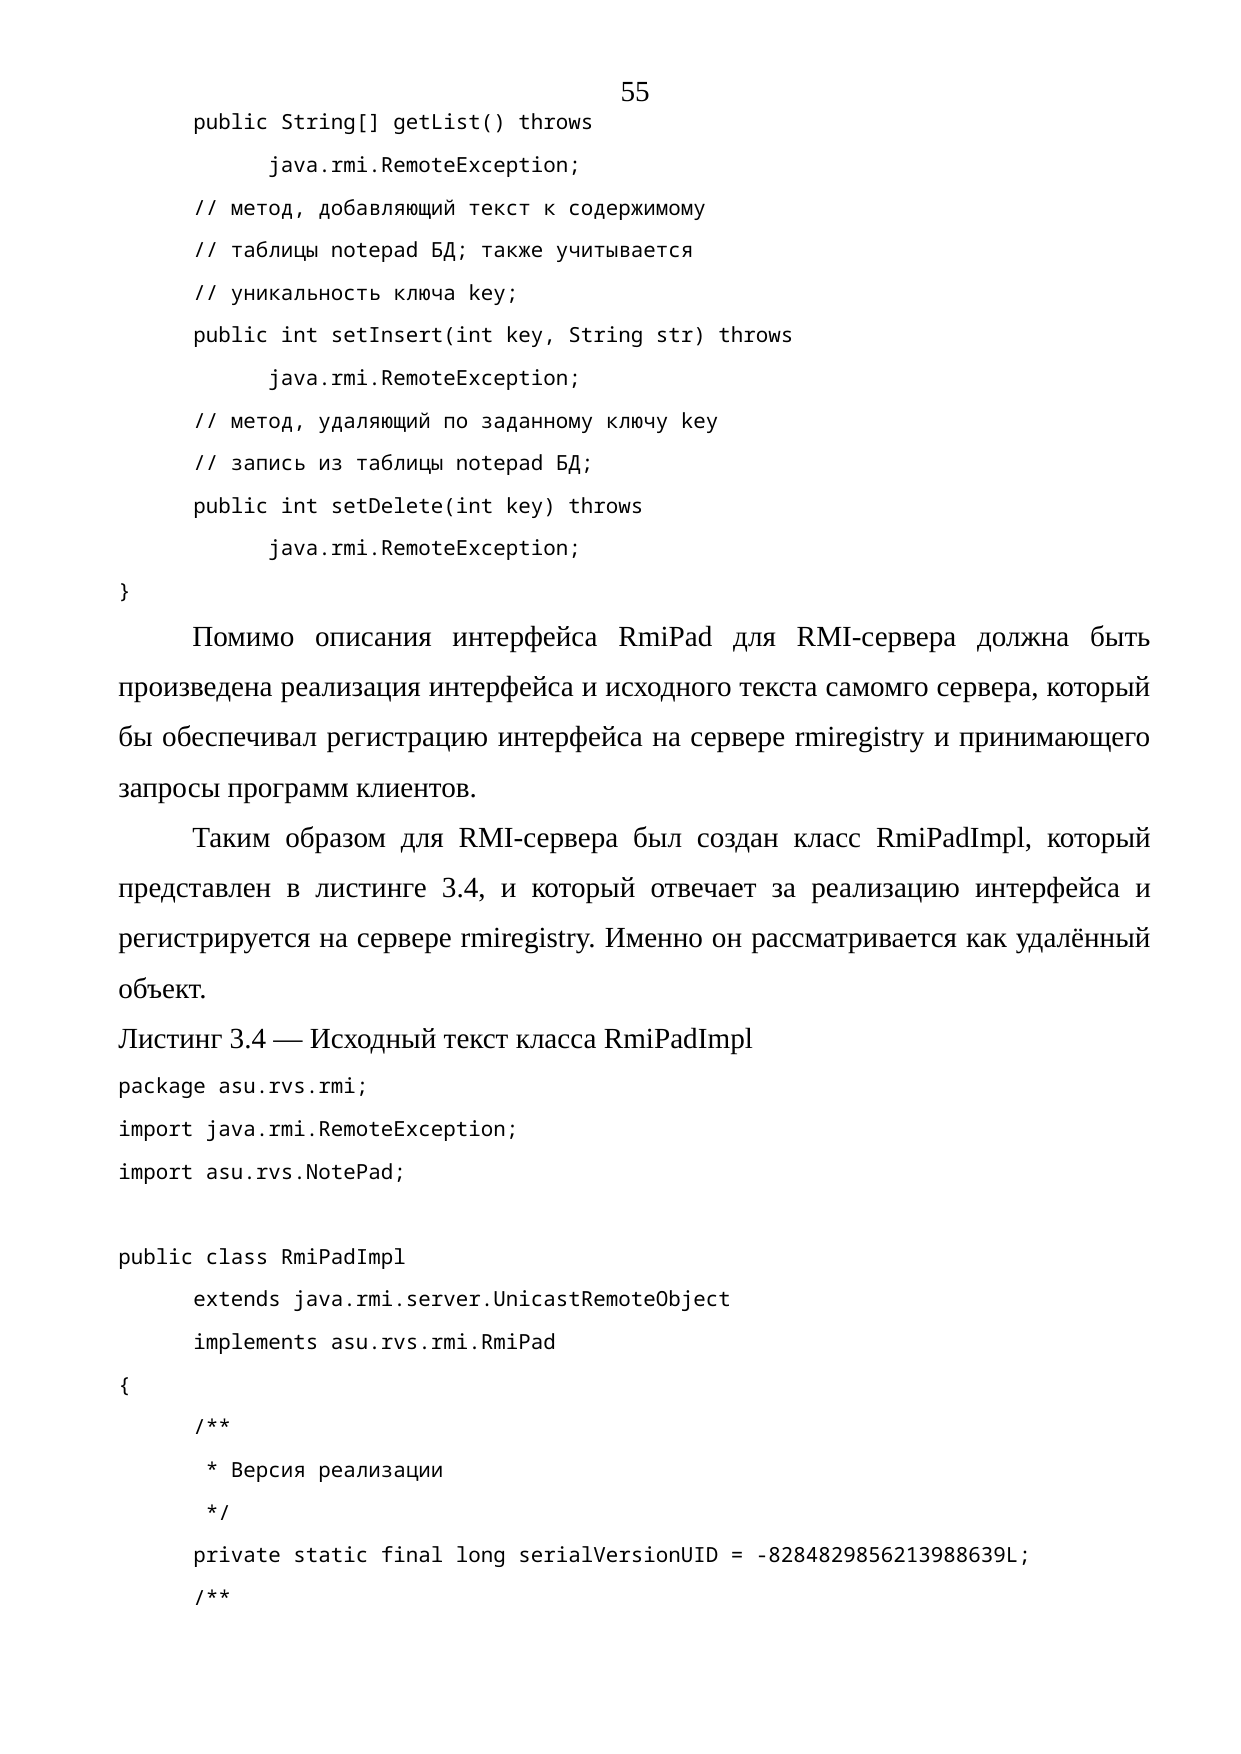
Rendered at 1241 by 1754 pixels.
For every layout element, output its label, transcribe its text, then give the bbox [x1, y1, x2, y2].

text private static final long serialVersionUID = -8284829856213988639L; [118, 1540, 1152, 1569]
text java.rmi.RemoteException; [118, 150, 1152, 178]
text // запись из таблицы notepad БД; [118, 448, 1152, 477]
text package asu.rvs.rmi; [118, 1072, 1152, 1100]
text Листинг 3.4 — Исходный текст класса RmiPadImpl [118, 1021, 1152, 1055]
text Помимо описания интерфейса RmiPad для RMI-сервера должна быть произведена реализация интерфейса и исходного текста самомго сервера, который бы обеспечивал регистрацию интерфейса на сервере rmiregistry и принимающего запросы программ клиентов. [118, 619, 1152, 803]
text import java.rmi.RemoteException; [118, 1114, 1152, 1143]
text Таким образом для RMI-сервера был создан класс RmiPadImpl, который представлен в листинге 3.4, и который отвечает за реализацию интерфейса и регистрируется на сервере rmiregistry. Именно он рассматривается как удалённый объект. [118, 820, 1152, 1004]
text { [118, 1370, 1152, 1398]
text java.rmi.RemoteException; [118, 363, 1152, 392]
text /** [118, 1412, 1152, 1441]
text public int setDelete(int key) throws [118, 491, 1152, 519]
text java.rmi.RemoteException; [118, 533, 1152, 562]
text // метод, удаляющий по заданному ключу key [118, 406, 1152, 434]
text } [118, 576, 1152, 604]
text // метод, добавляющий текст к содержимому [118, 193, 1152, 221]
text public String[] getList() throws [118, 107, 1152, 136]
text extends java.rmi.server.UnicastRemoteObject [118, 1284, 1152, 1313]
text import asu.rvs.NotePad; [118, 1157, 1152, 1185]
text public class RmiPadImpl [118, 1242, 1152, 1270]
text */ [118, 1498, 1152, 1526]
text implements asu.rvs.rmi.RmiPad [118, 1327, 1152, 1356]
text // таблицы notepad БД; также учитывается [118, 235, 1152, 264]
text * Версия реализации [118, 1455, 1152, 1483]
text public int setInsert(int key, String str) throws [118, 321, 1152, 349]
text // уникальность ключа key; [118, 278, 1152, 306]
text /** [118, 1583, 1152, 1611]
